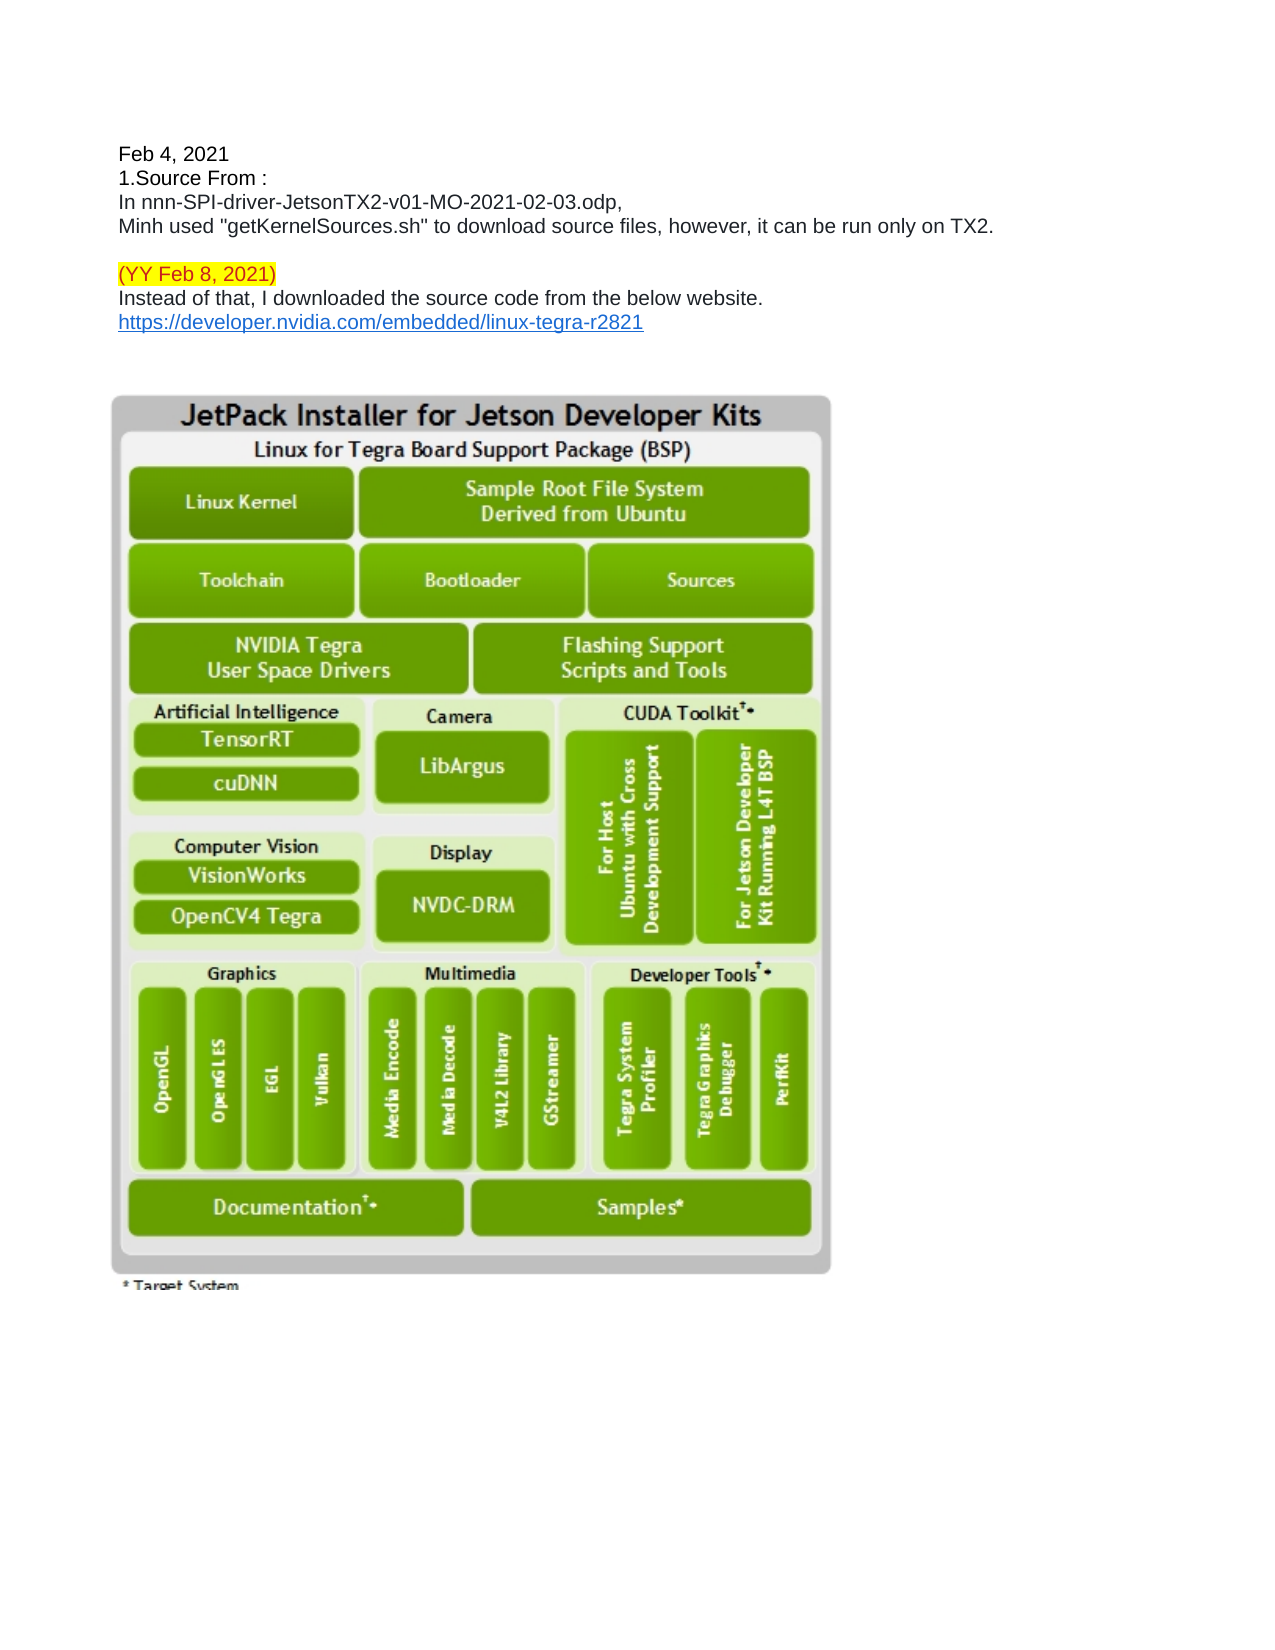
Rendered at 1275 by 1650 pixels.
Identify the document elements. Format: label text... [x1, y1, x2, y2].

text https://developer.nvidia.com/embedded/linux-tegra-r2821 [118, 310, 1157, 334]
text 1.Source From : [118, 166, 1157, 190]
text (YY Feb 8, 2021) [118, 262, 1157, 286]
text Minh used "getKernelSources.sh" to download source files, however, it can be run only on TX2. [118, 214, 1157, 238]
text Instead of that, I downloaded the source code from the below website. [118, 286, 1157, 310]
text Feb 4, 2021 [118, 142, 1157, 166]
text In nnn-SPI-driver-JetsonTX2-v01-MO-2021-02-03.odp, [118, 190, 1157, 214]
picture [109, 393, 840, 1290]
